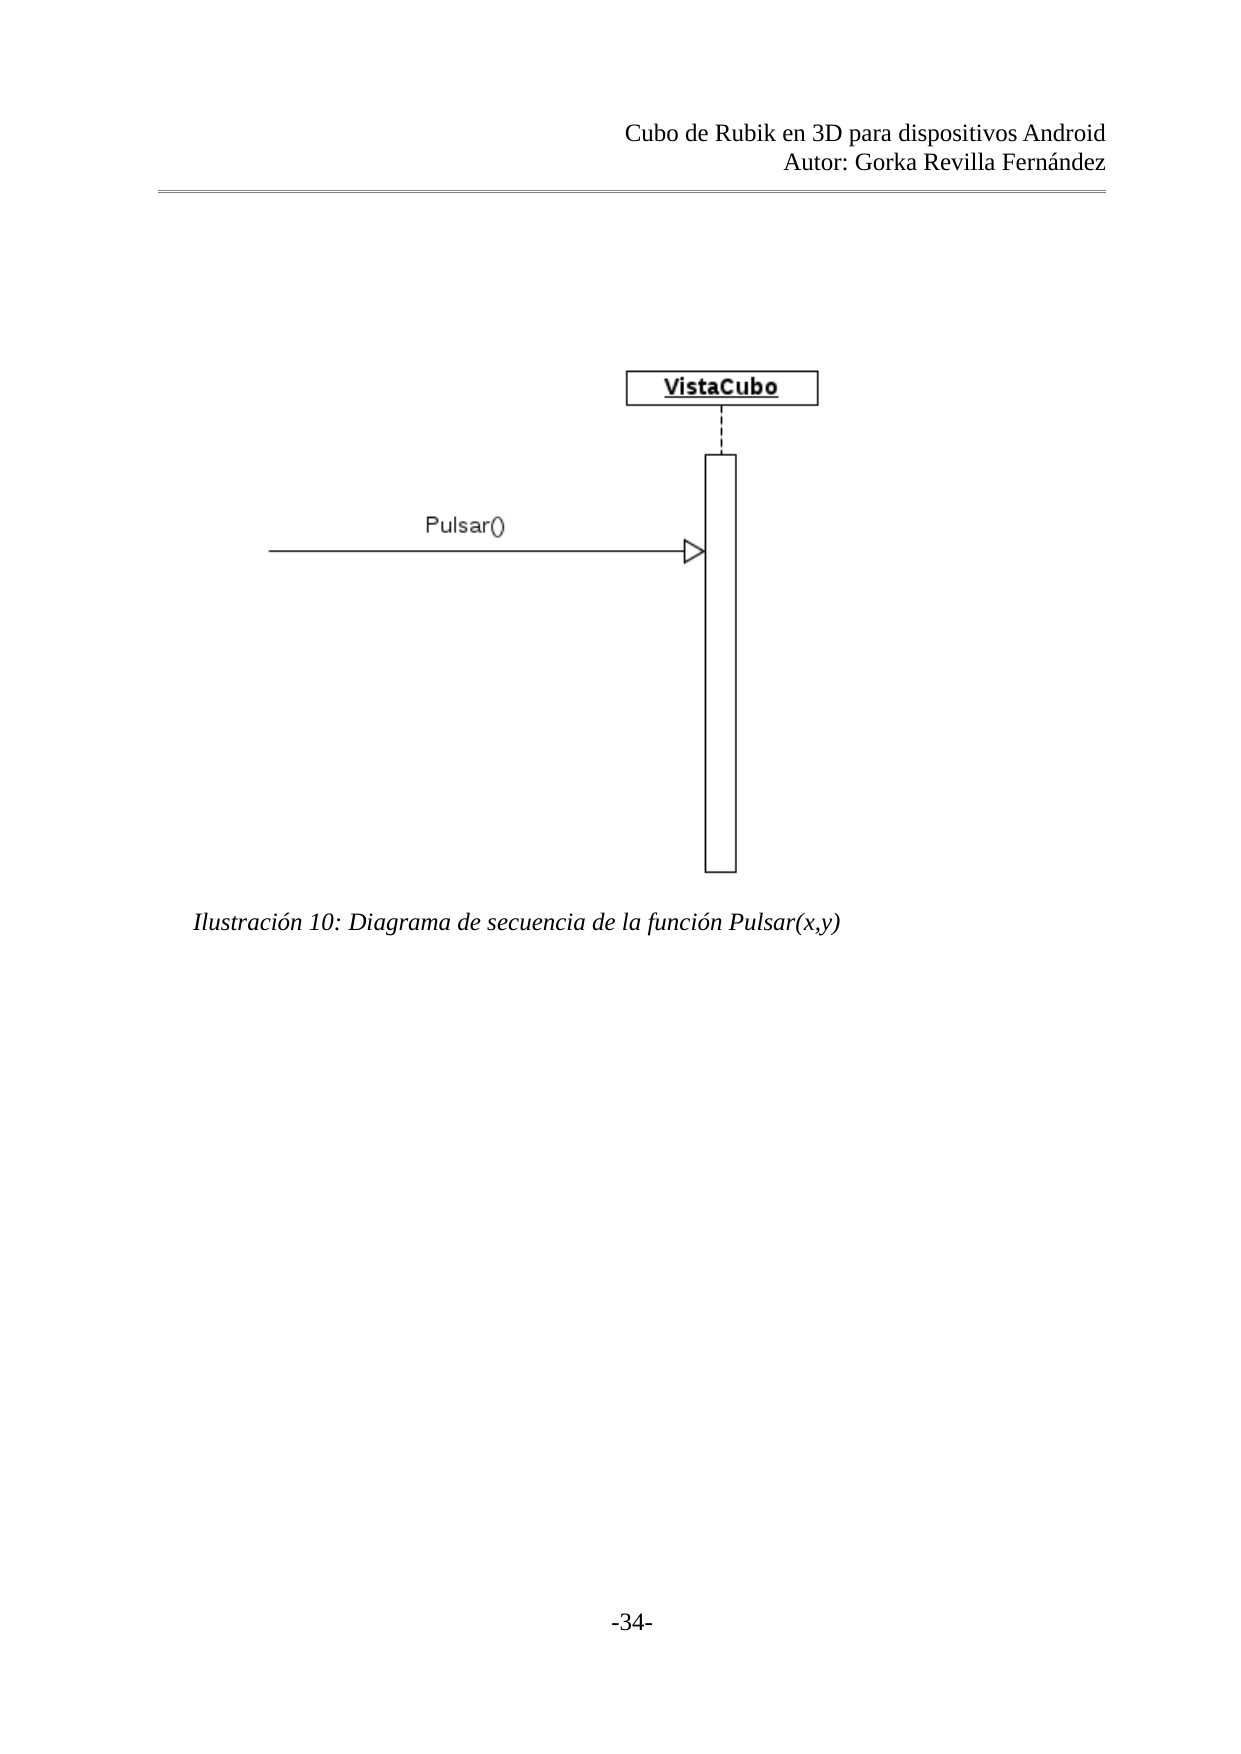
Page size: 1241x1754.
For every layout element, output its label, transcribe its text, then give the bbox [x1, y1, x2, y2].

picture [193, 237, 851, 907]
text Ilustración 10: Diagrama de secuencia de la función Pulsar(x,y) [193, 907, 850, 936]
